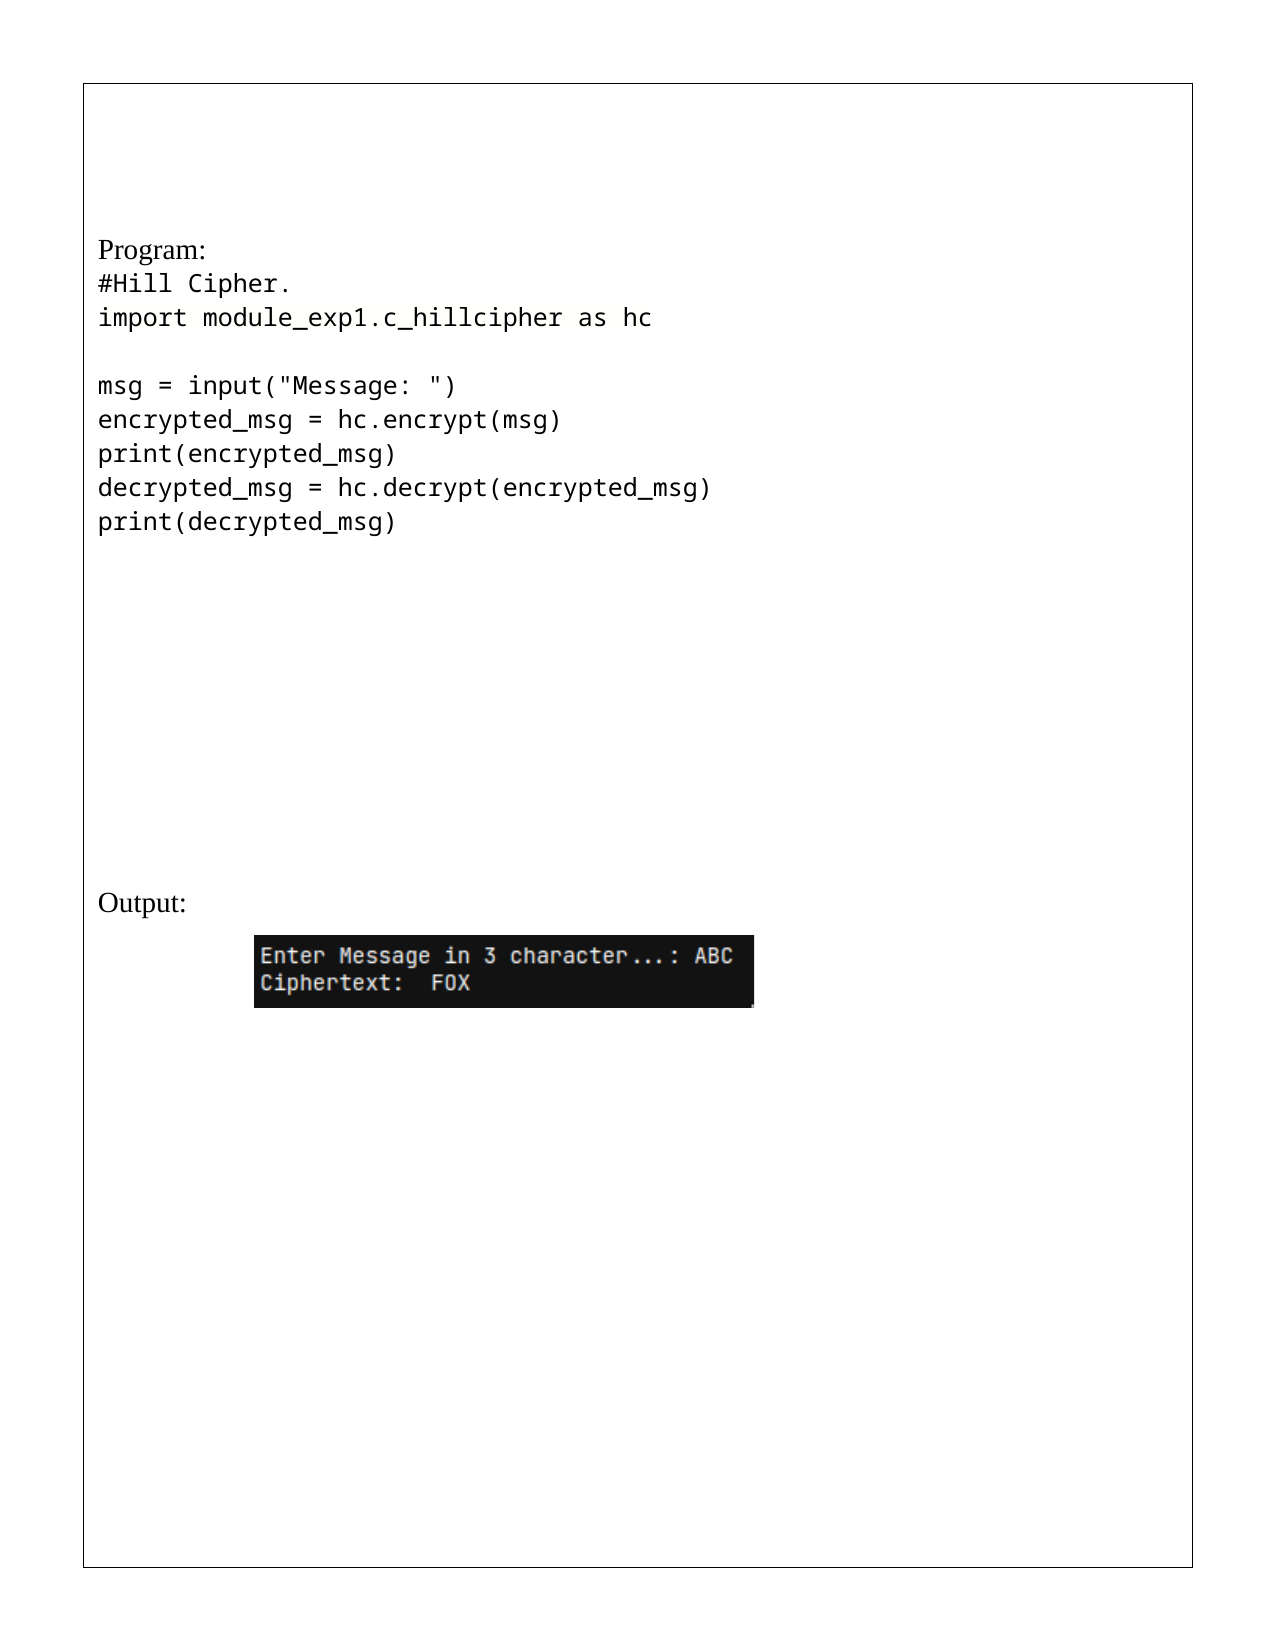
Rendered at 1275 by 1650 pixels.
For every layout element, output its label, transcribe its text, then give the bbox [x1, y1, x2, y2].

text print(decrypted_msg) [98, 504, 1177, 538]
text Program: [98, 232, 1177, 265]
text msg = input("Message: ") [98, 367, 1177, 402]
text import module_exp1.c_hillcipher as hc [98, 299, 1177, 333]
picture [254, 935, 755, 1008]
text print(encrypted_msg) [98, 436, 1177, 470]
text encrypted_msg = hc.encrypt(msg) [98, 402, 1177, 436]
text Output: [98, 885, 1177, 918]
text #Hill Cipher. [98, 265, 1177, 299]
text decrypted_msg = hc.decrypt(encrypted_msg) [98, 470, 1177, 504]
